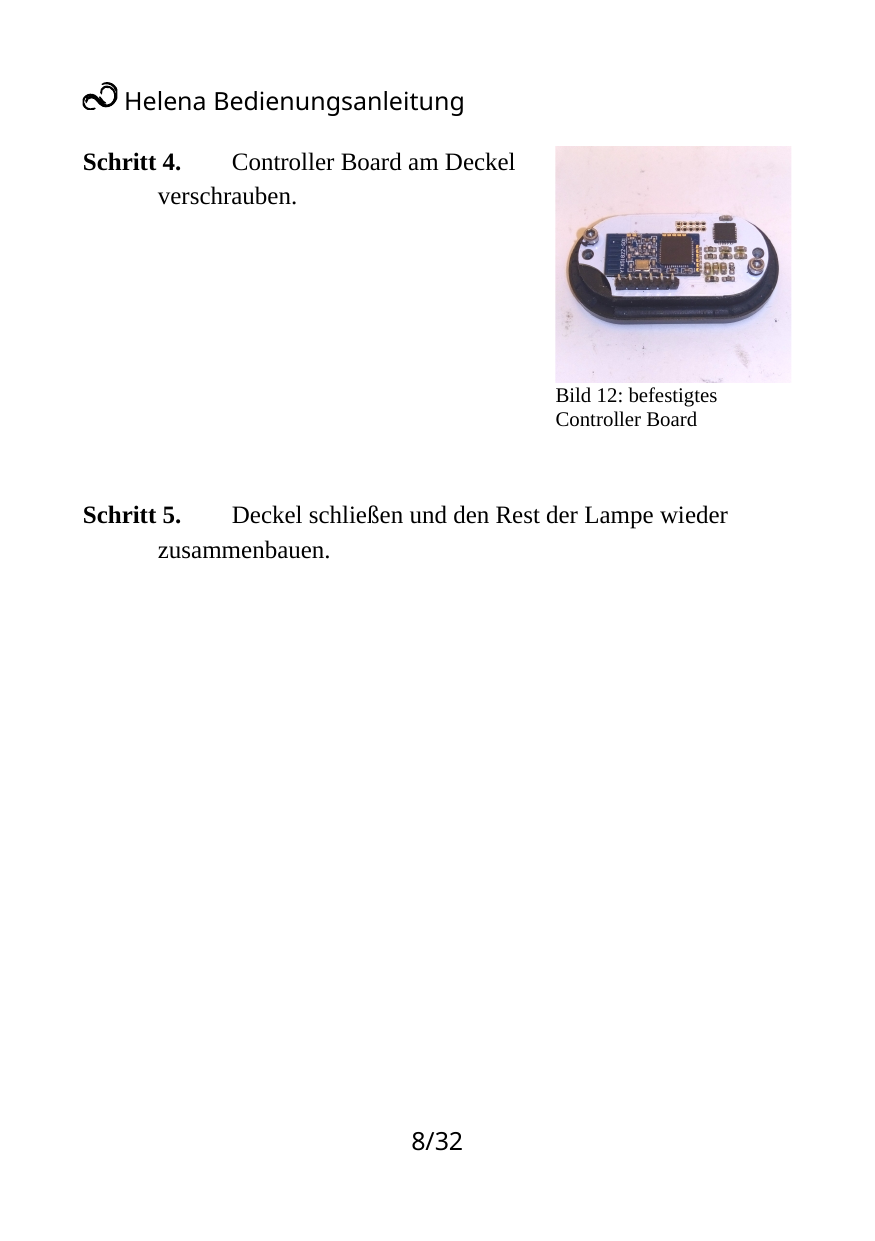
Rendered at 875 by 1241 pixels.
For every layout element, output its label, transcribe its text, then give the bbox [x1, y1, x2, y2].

list Deckel schließen und den Rest der Lampe wieder zusammenbauen. [83, 500, 791, 563]
list Bild 12: befestigtes Controller Board [555, 383, 791, 431]
picture [555, 146, 792, 383]
list Controller Board am Deckel verschrauben. [83, 147, 555, 431]
